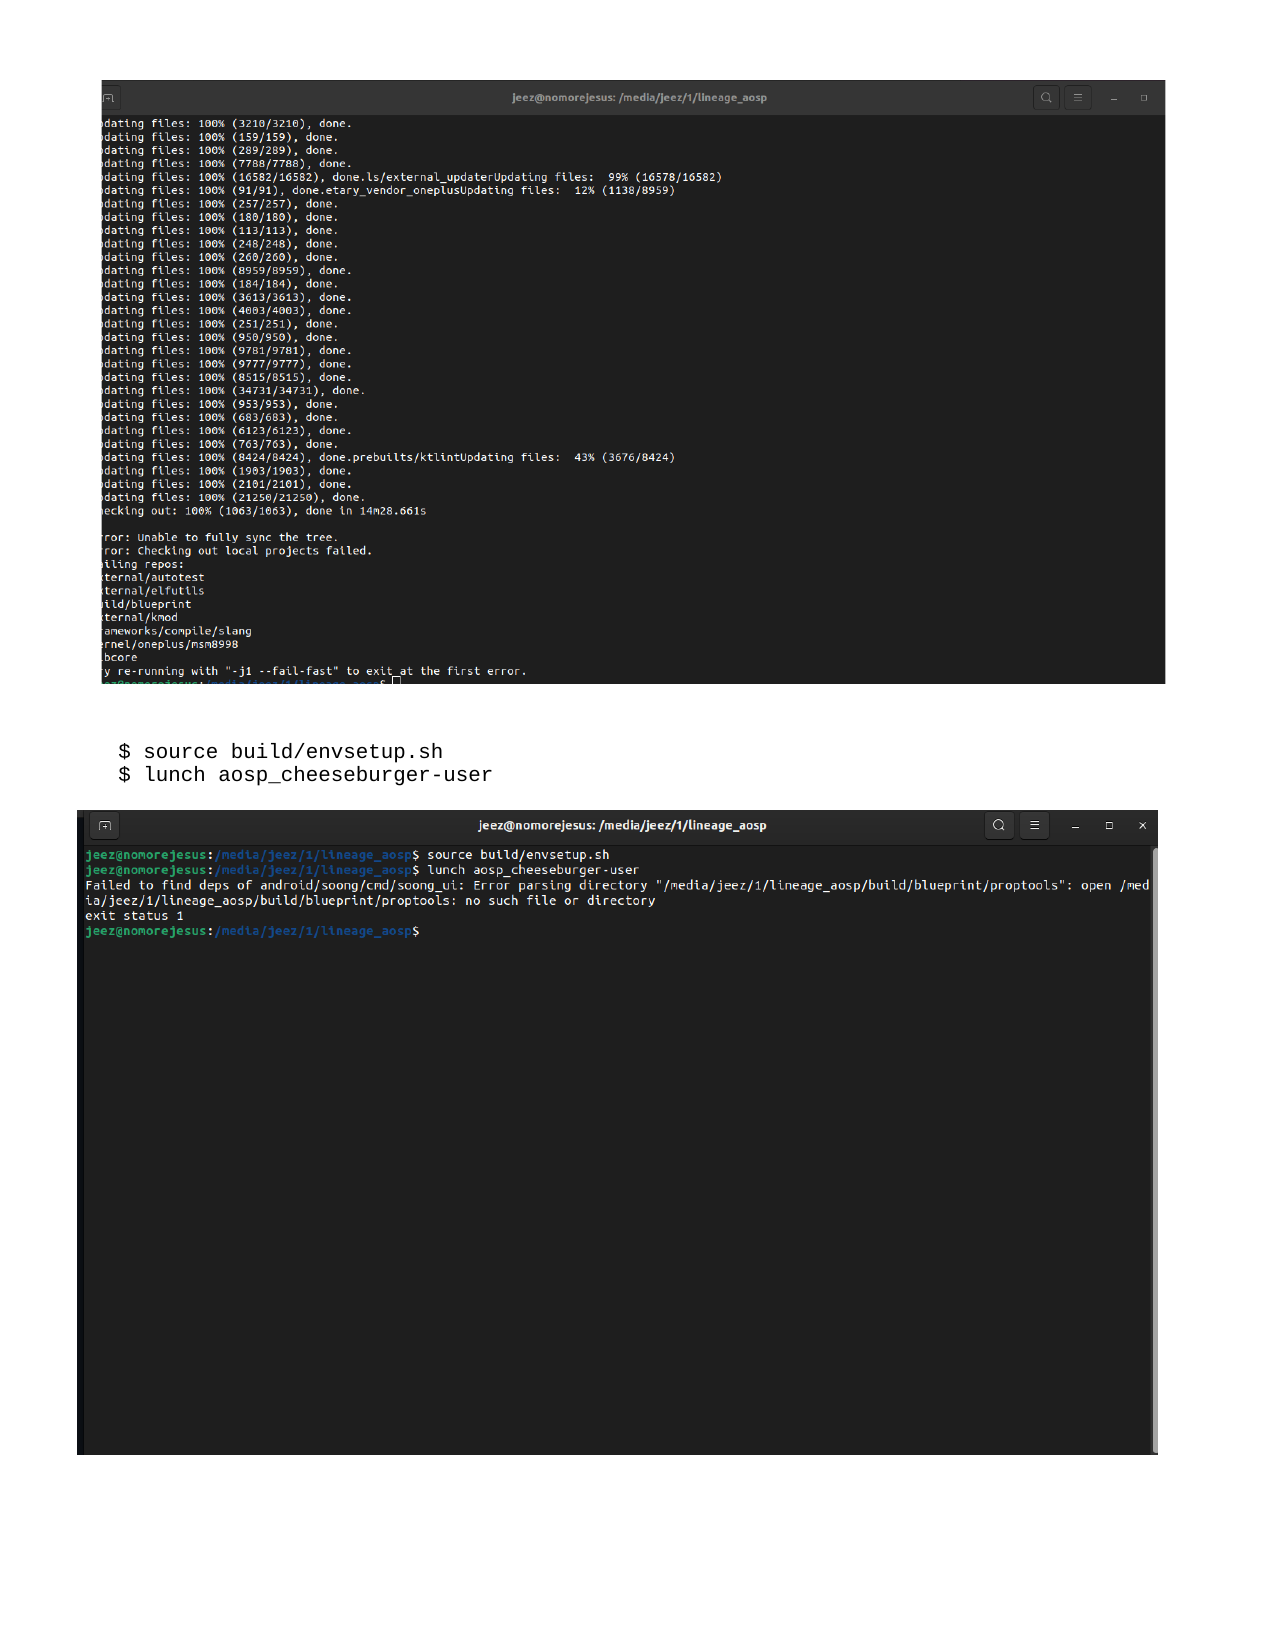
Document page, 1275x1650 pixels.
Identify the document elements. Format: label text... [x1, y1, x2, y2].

text $ lunch aosp_cheeseburger-user [118, 764, 1157, 788]
picture [77, 810, 1158, 1455]
text $ source build/envsetup.sh [118, 741, 1157, 764]
picture [101, 80, 205, 684]
